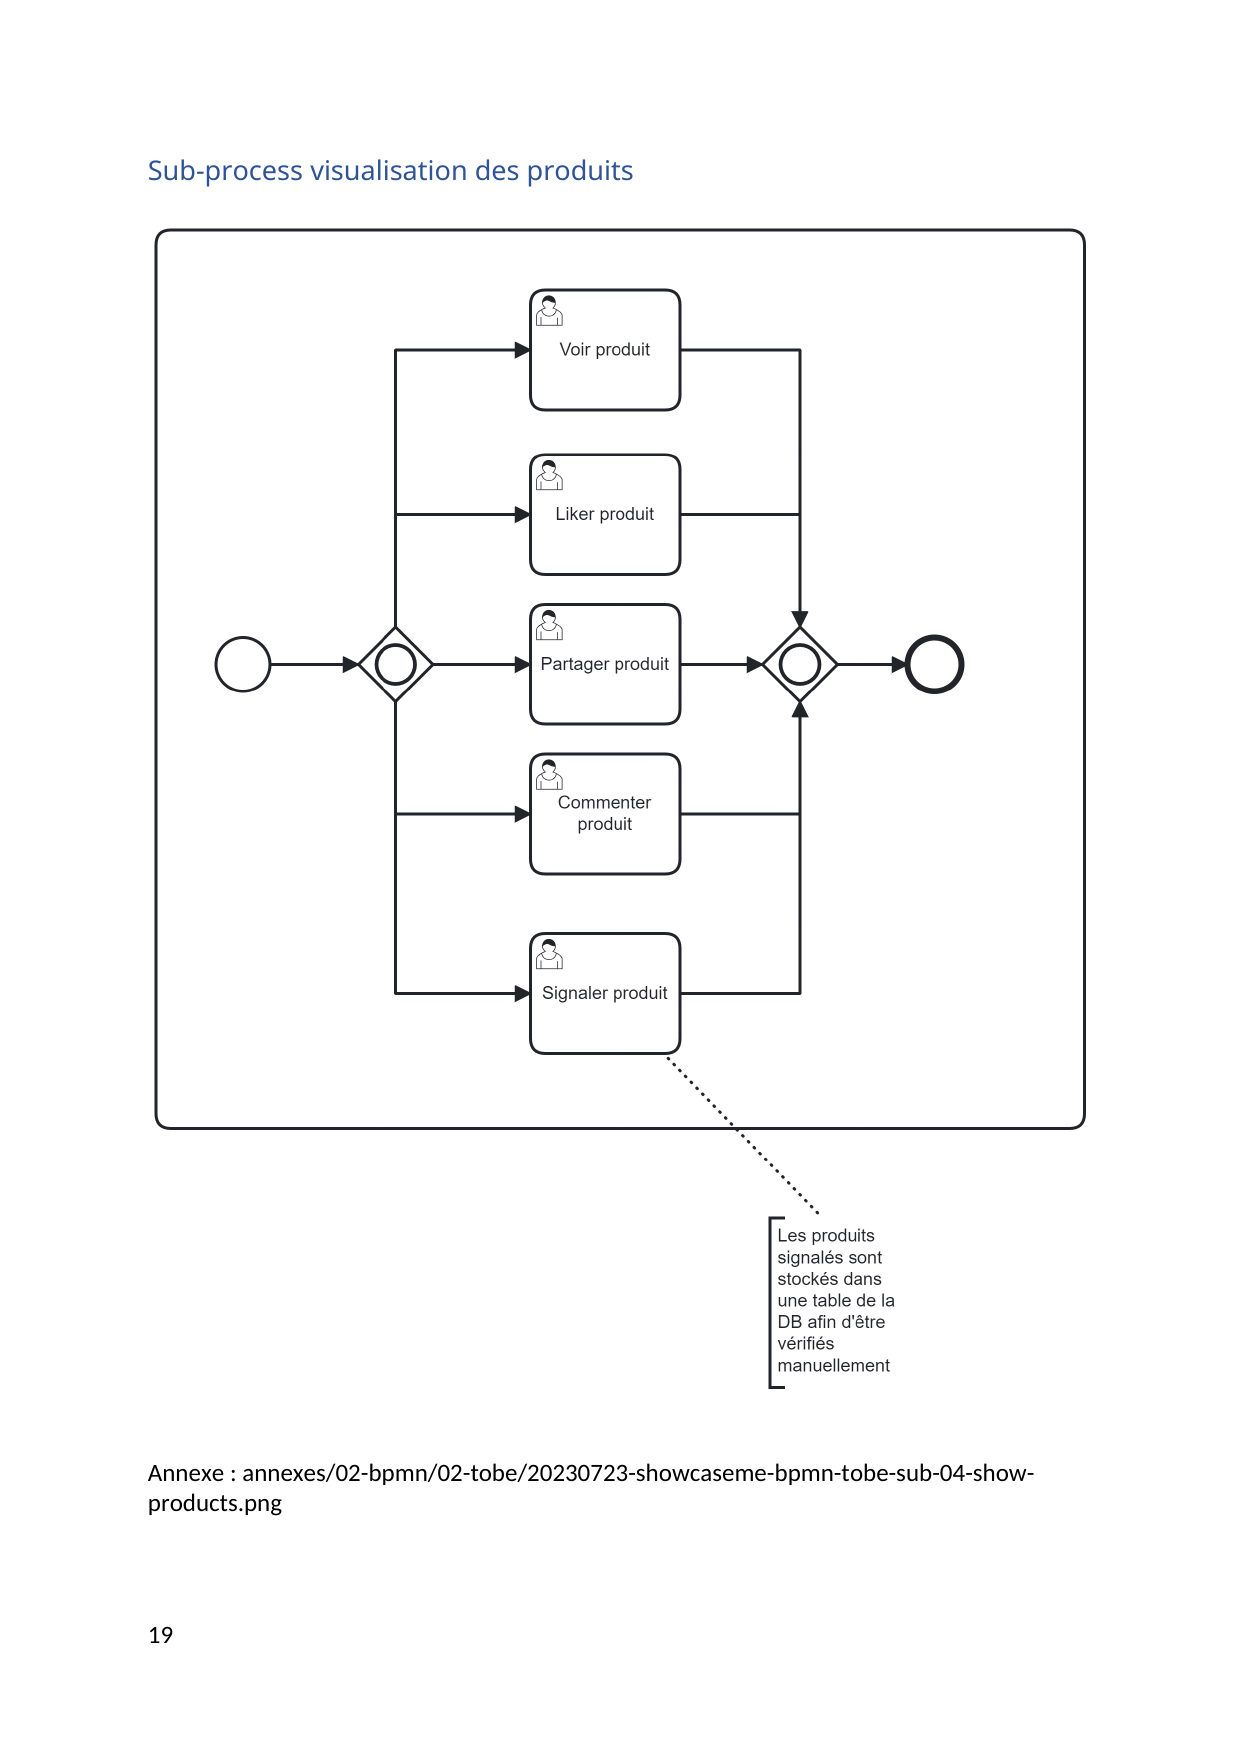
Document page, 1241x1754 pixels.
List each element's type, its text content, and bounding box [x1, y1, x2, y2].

picture [147, 222, 1093, 1396]
subtitle Sub-process visualisation des produits [148, 152, 1093, 189]
text Annexe : annexes/02-bpmn/02-tobe/20230723-showcaseme-bpmn-tobe-sub-04-show-products.png [148, 1457, 1093, 1518]
